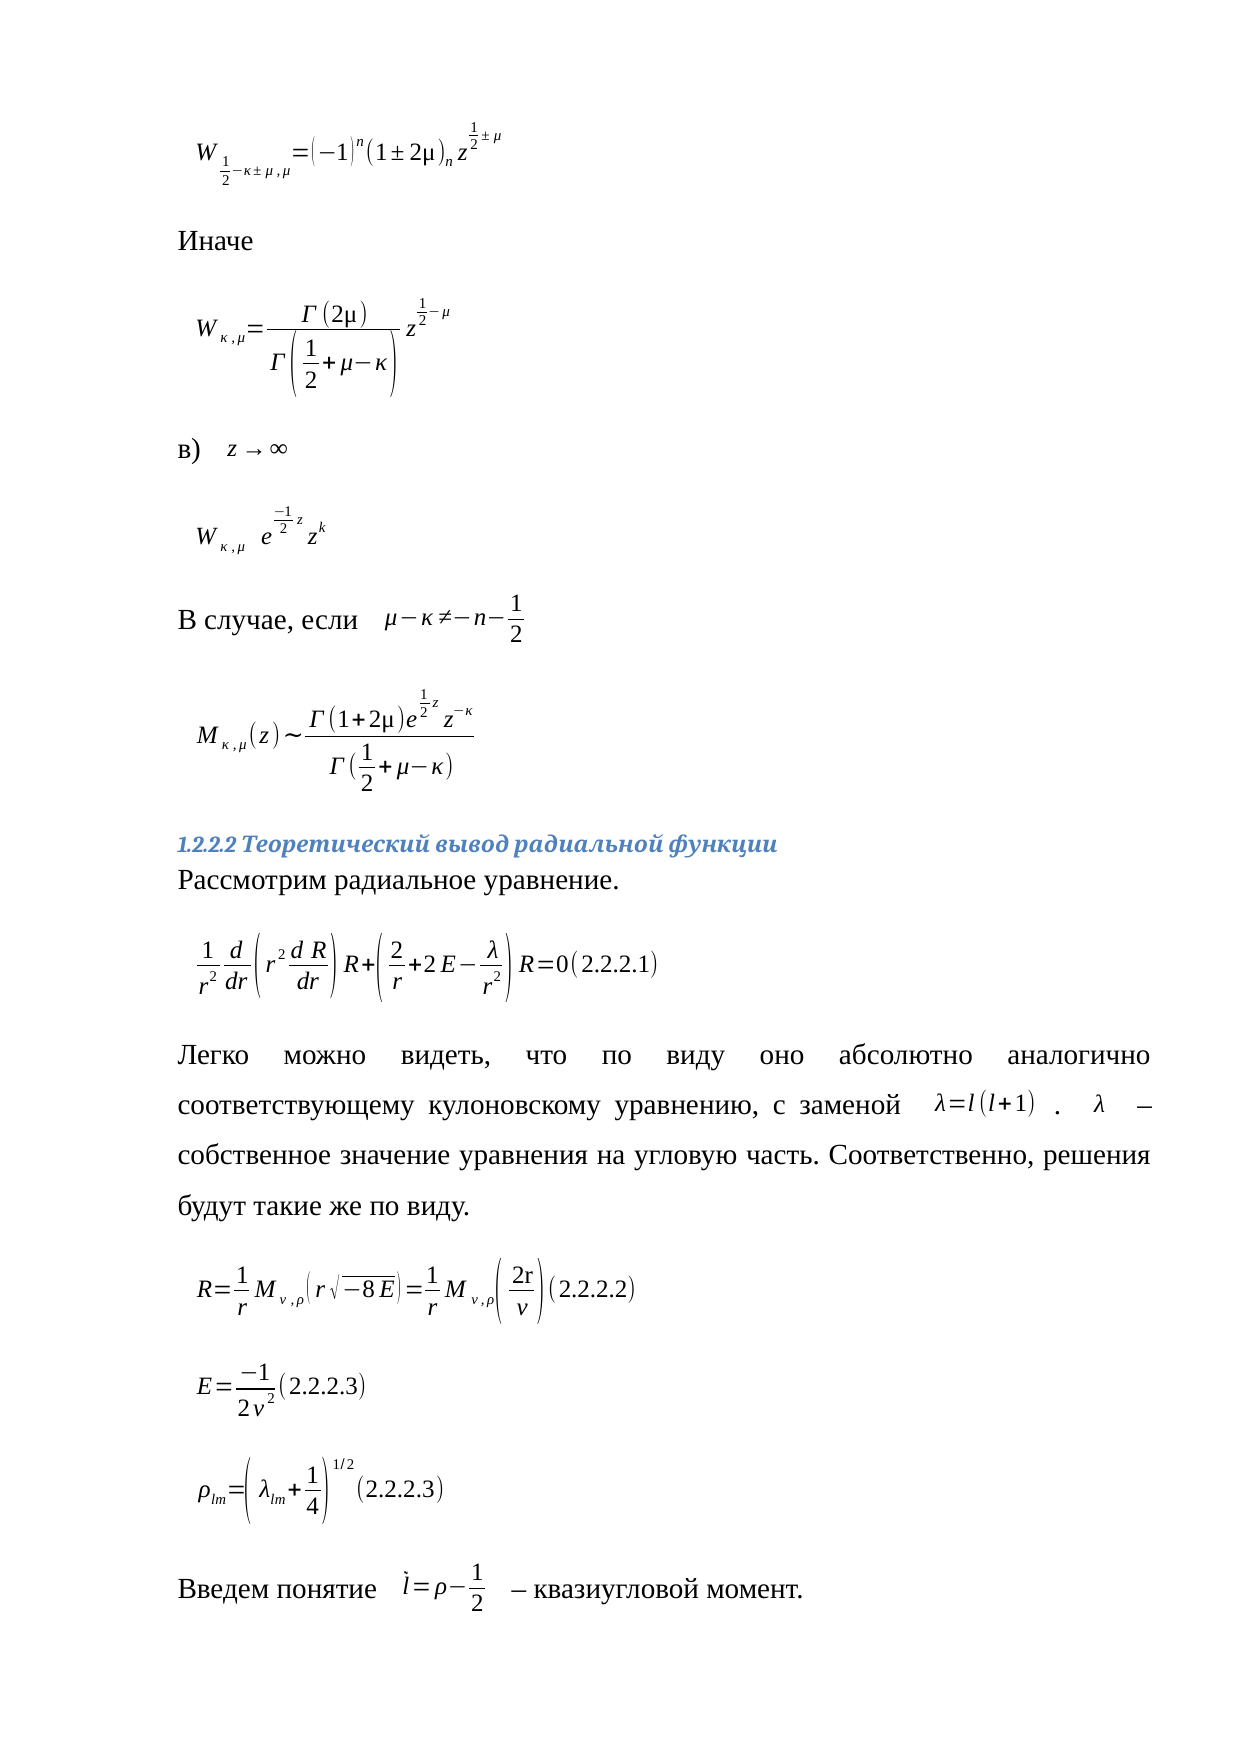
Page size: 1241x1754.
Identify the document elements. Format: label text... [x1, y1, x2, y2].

text Иначе [177, 223, 1152, 257]
text Рассмотрим радиальное уравнение. [177, 862, 1152, 896]
subtitle 1.2.2.2 Теоретический вывод радиальной функции [177, 832, 1152, 858]
text Легко можно видеть, что по виду оно абсолютно аналогично соответствующему кулоновскому уравнению, с заменой . – собственное значение уравнения на угловую часть. Соответственно, решения будут такие же по виду. [177, 1037, 1152, 1221]
text В случае, если [177, 589, 1152, 648]
text Введем понятие – квазиугловой момент. [177, 1558, 1152, 1617]
text в) [177, 431, 1152, 465]
